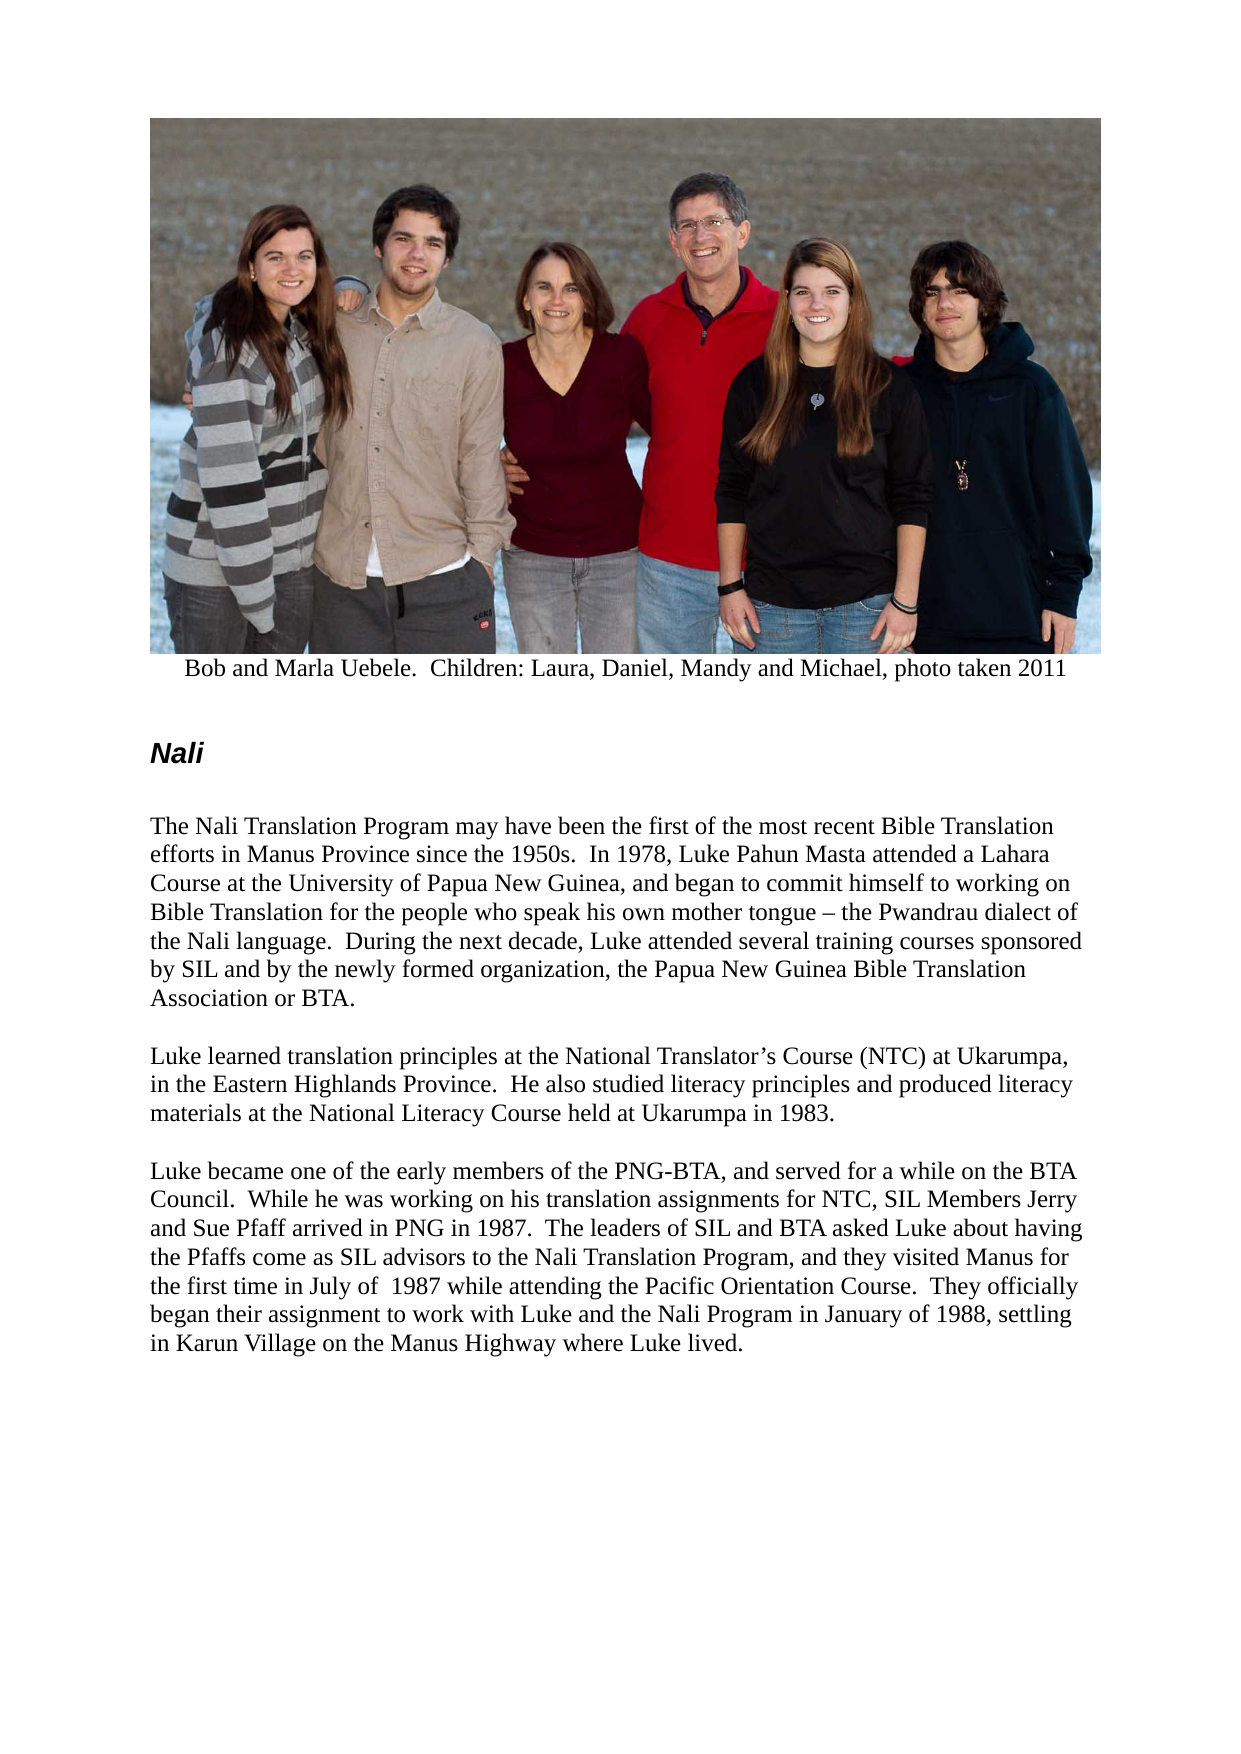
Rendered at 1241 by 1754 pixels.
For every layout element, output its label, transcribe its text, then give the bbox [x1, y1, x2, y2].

picture [150, 118, 1101, 654]
subtitle Nali [150, 736, 1090, 769]
text The Nali Translation Program may have been the first of the most recent Bible Translation efforts in Manus Province since the 1950s. In 1978, Luke Pahun Masta attended a Lahara Course at the University of Papua New Guinea, and began to commit himself to working on Bible Translation for the people who speak his own mother tongue – the Pwandrau dialect of the Nali language. During the next decade, Luke attended several training courses sponsored by SIL and by the newly formed organization, the Papua New Guinea Bible Translation Association or BTA. [150, 811, 1090, 1012]
table_header [1101, 119, 1113, 653]
table_cell Bob and Marla Uebele. Children: Laura, Daniel, Mandy and Michael, photo taken 2011 [138, 654, 1113, 682]
text Luke became one of the early members of the PNG-BTA, and served for a while on the BTA Council. While he was working on his translation assignments for NTC, SIL Members Jerry and Sue Pfaff arrived in PNG in 1987. The leaders of SIL and BTA asked Luke about having the Pfaffs come as SIL advisors to the Nali Translation Program, and they visited Manus for the first time in July of 1987 while attending the Pacific Orientation Course. They officially began their assignment to work with Luke and the Nali Program in January of 1988, settling in Karun Village on the Manus Highway where Luke lived. [150, 1156, 1090, 1357]
text Luke learned translation principles at the National Translator’s Course (NTC) at Ukarumpa, in the Eastern Highlands Province. He also studied literacy principles and produced literacy materials at the National Literacy Course held at Ukarumpa in 1983. [150, 1041, 1090, 1127]
table_header [138, 119, 150, 653]
